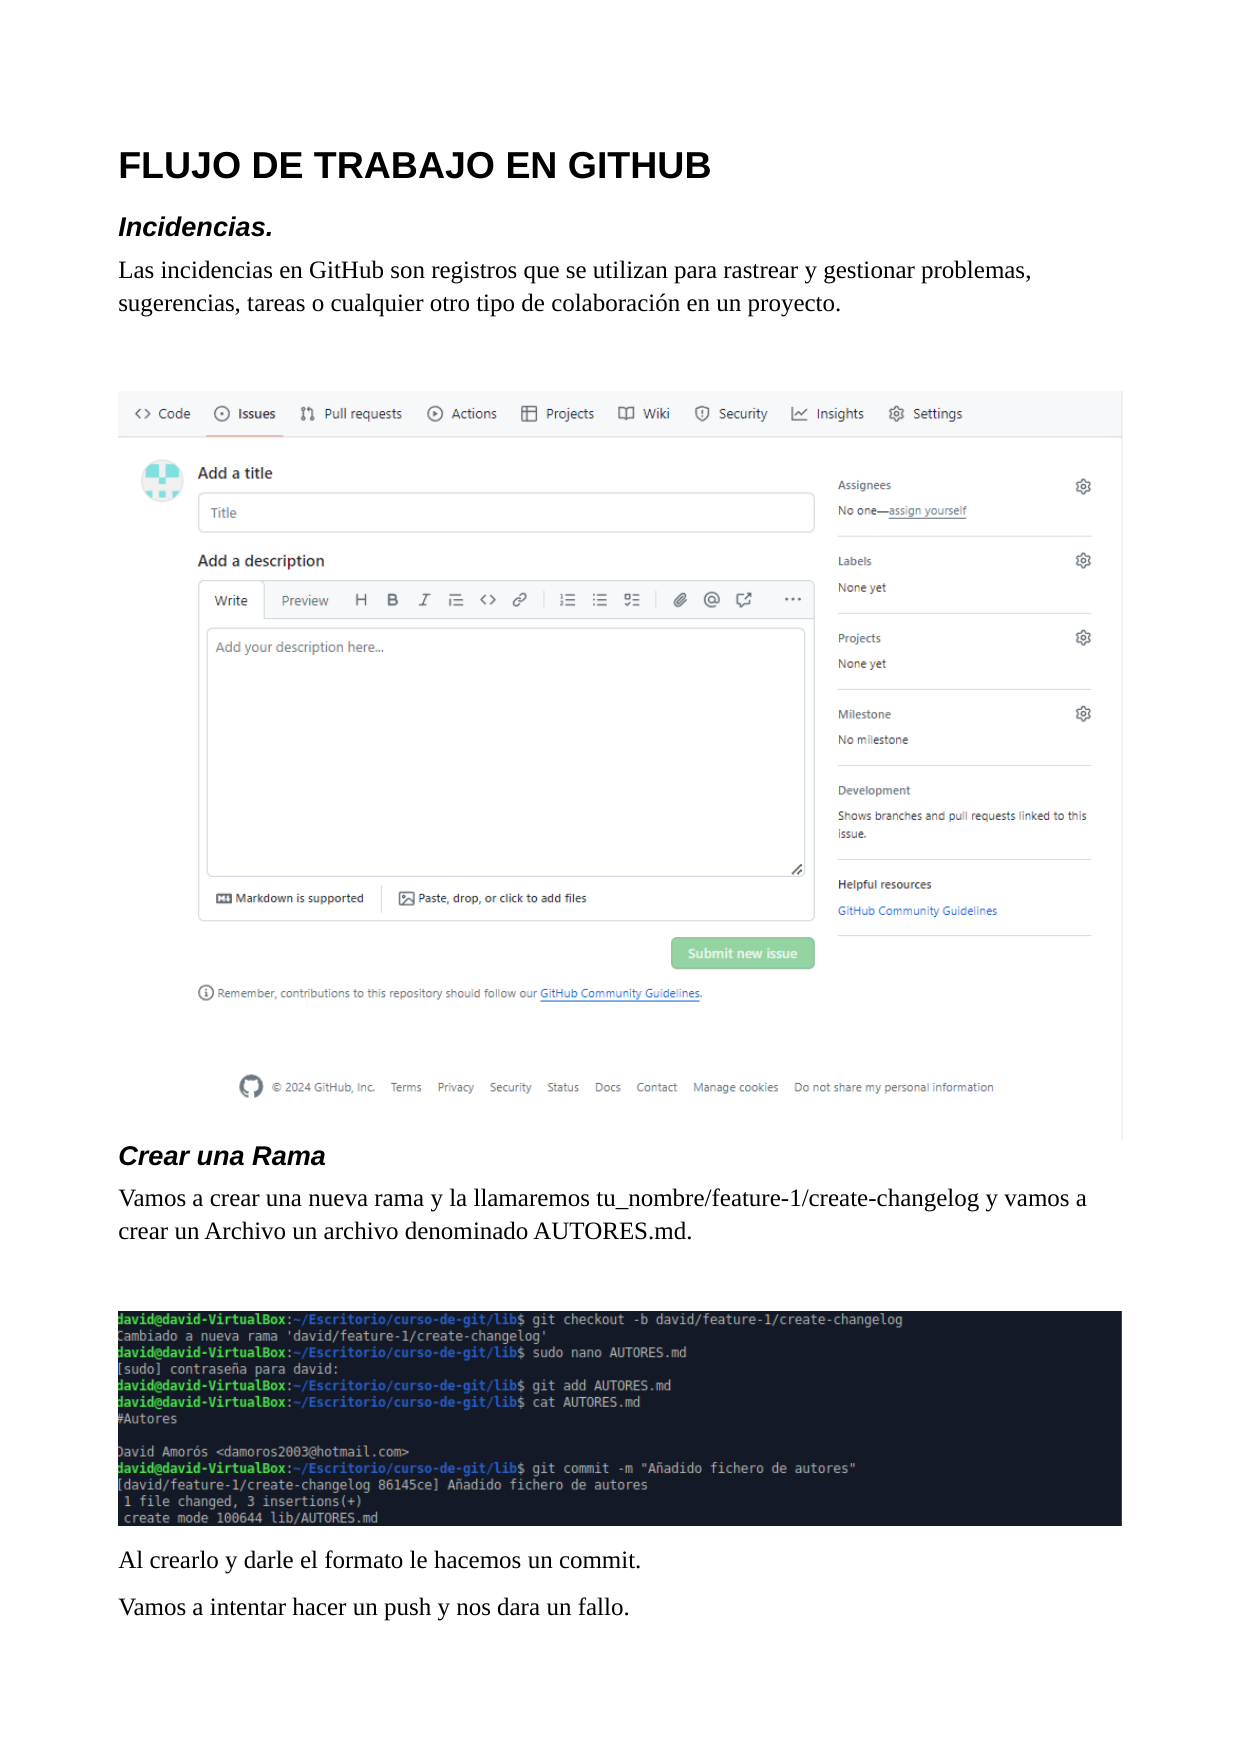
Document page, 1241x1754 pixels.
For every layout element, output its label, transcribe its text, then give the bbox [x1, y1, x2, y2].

subtitle Crear una Rama [118, 1140, 1122, 1171]
text Las incidencias en GitHub son registros que se utilizan para rastrear y gestionar problemas, sugerencias, tareas o cualquier otro tipo de colaboración en un proyecto. [118, 255, 1122, 317]
text Al crearlo y darle el formato le hacemos un commit. [118, 1545, 1122, 1574]
text Vamos a crear una nueva rama y la llamaremos tu_nombre/feature-1/create-changelog y vamos a crear un Archivo un archivo denominado AUTORES.md. [118, 1183, 1122, 1245]
subtitle Incidencias. [118, 211, 1122, 242]
text Vamos a intentar hacer un push y nos dara un fallo. [118, 1592, 1122, 1621]
picture [118, 1311, 1123, 1526]
picture [118, 391, 1123, 1140]
subtitle FLUJO DE TRABAJO EN GITHUB [118, 143, 1122, 186]
